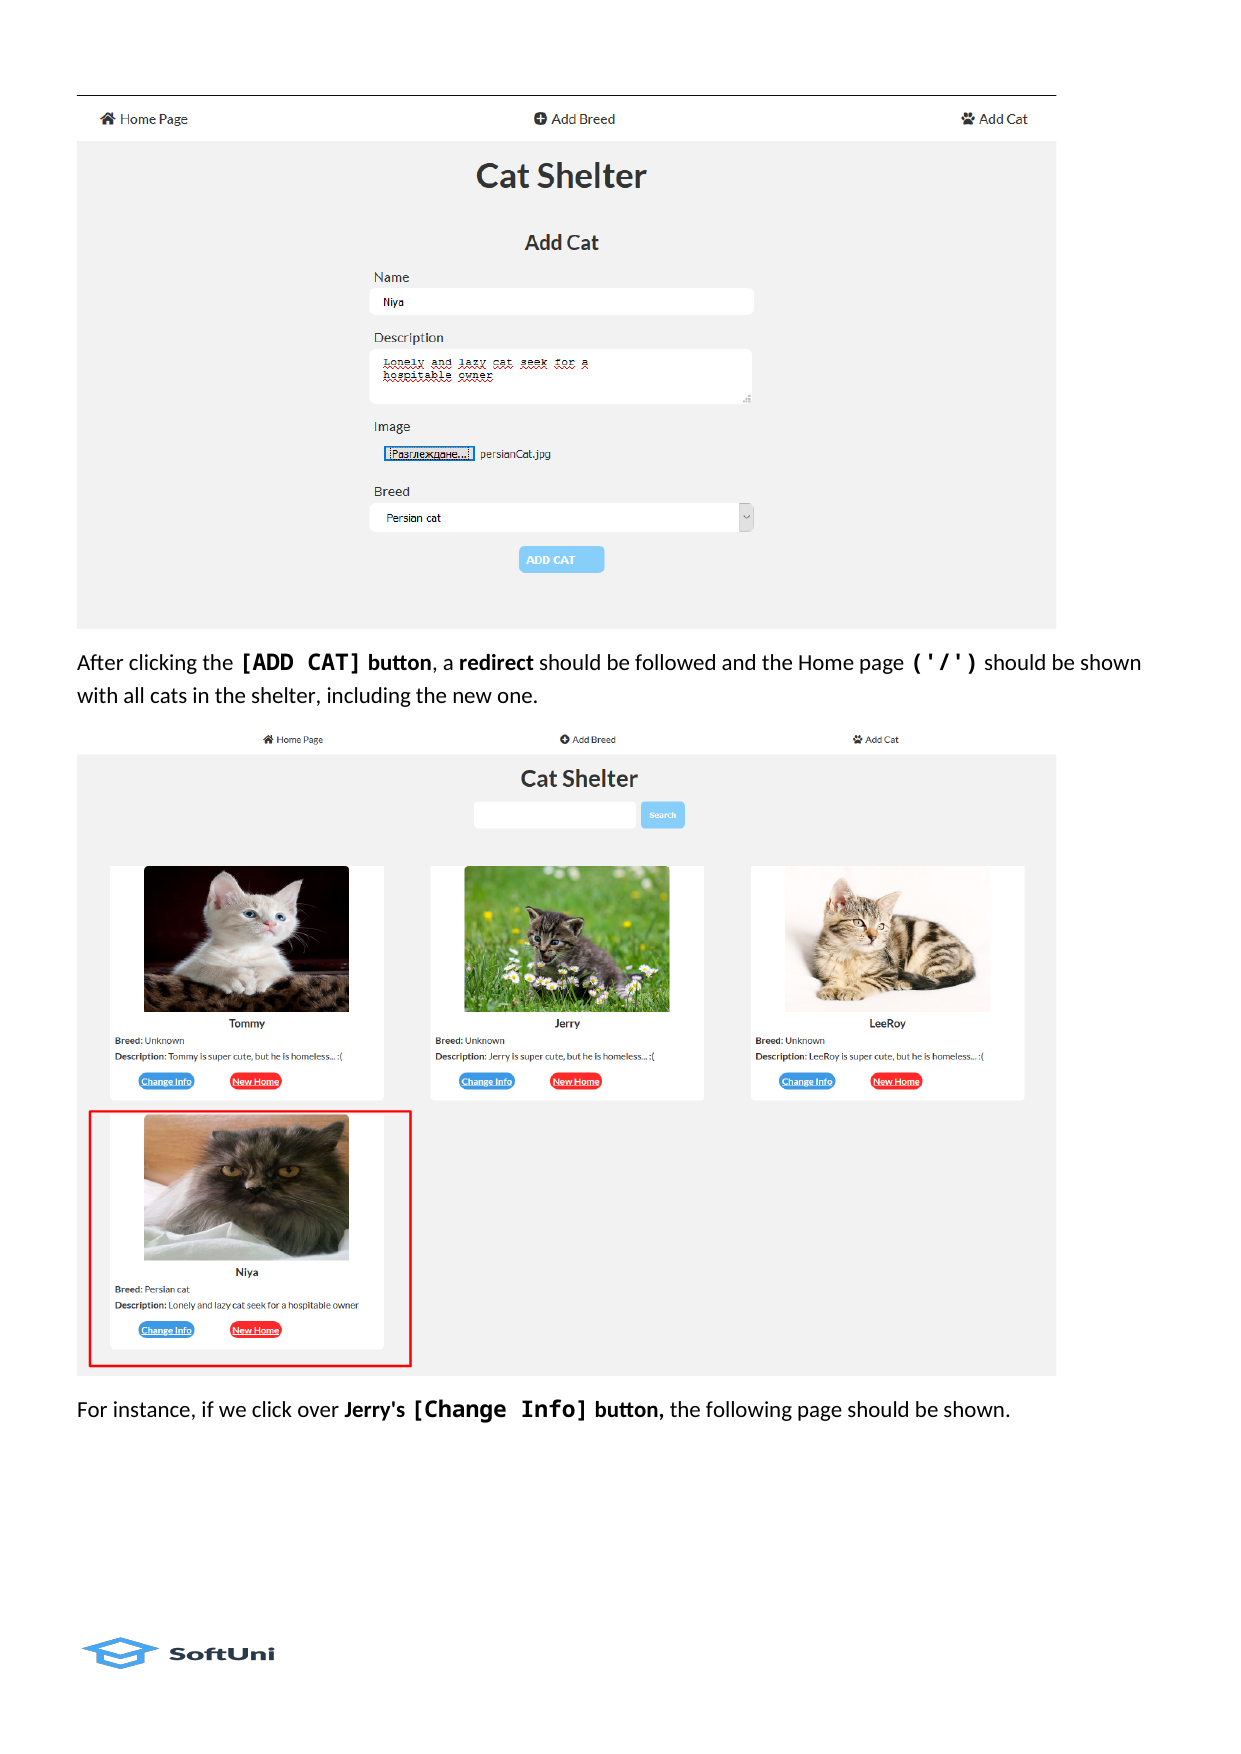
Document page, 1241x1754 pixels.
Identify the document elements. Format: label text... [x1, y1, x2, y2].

text After clicking the [ADD CAT] button, a redirect should be followed and the Home page ('/') should be shown with all cats in the shelter, including the new one. [77, 646, 1163, 709]
picture [76, 95, 1057, 629]
picture [76, 725, 1057, 1376]
text For instance, if we click over Jerry's [Change Info] button, the following page should be shown. [77, 1393, 1163, 1424]
picture [75, 1635, 281, 1672]
